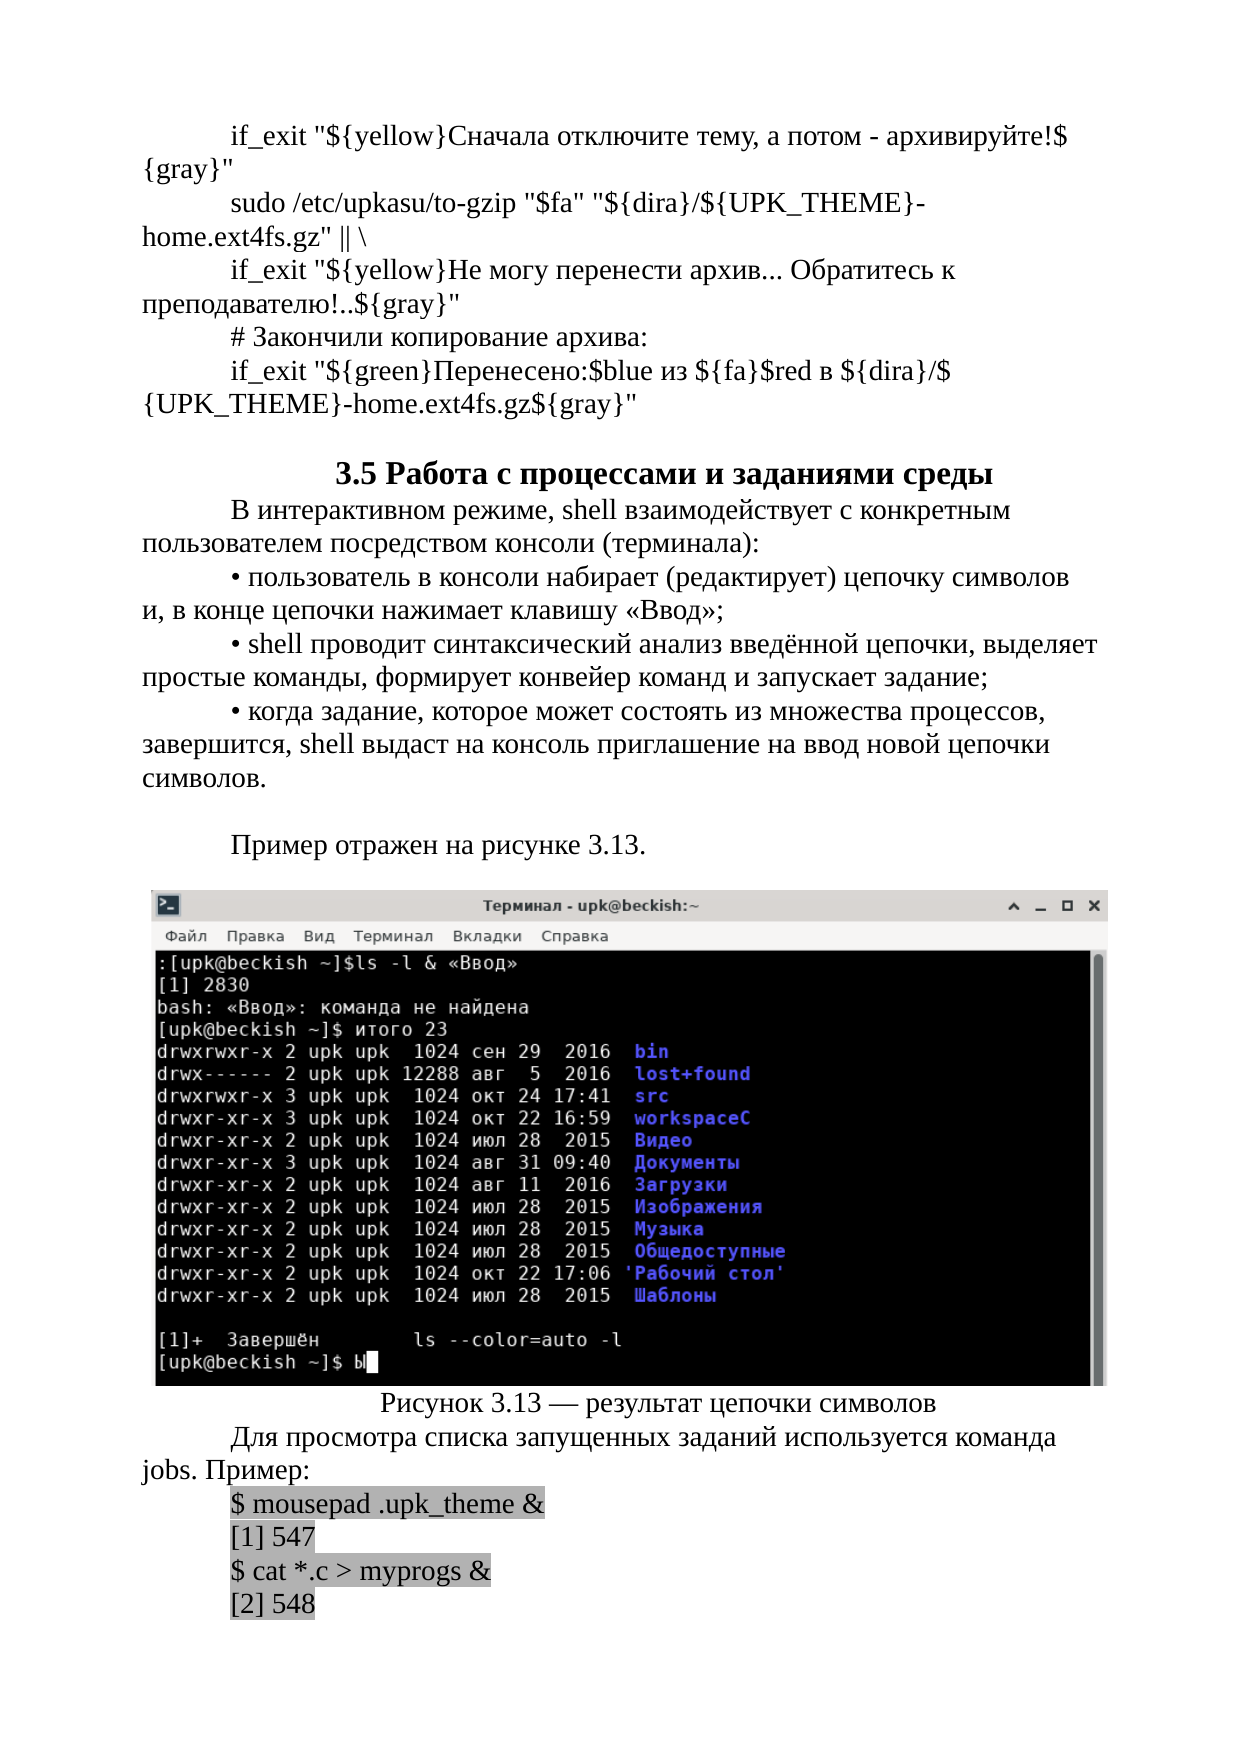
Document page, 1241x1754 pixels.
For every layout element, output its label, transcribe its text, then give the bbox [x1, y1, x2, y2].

text • когда задание, которое может состоять из множества процессов, завершится, shell выдаст на консоль приглашение на ввод новой цепочки символов. [142, 693, 1098, 794]
text [2] 548 [142, 1587, 1098, 1620]
text # Закончили копирование архива: [142, 319, 1098, 353]
text $ cat *.c > myprogs & [142, 1553, 1098, 1587]
text if_exit "${green}Перенесено:$blue из ${fa}$red в ${dira}/${UPK_THEME}-home.ext4fs.gz${gray}" [142, 353, 1098, 420]
text if_exit "${yellow}Не могу перенести архив... Обратитесь к преподавателю!..${gray}" [142, 252, 1098, 319]
text [1] 547 [142, 1519, 1098, 1553]
text • shell проводит синтаксический анализ введённой цепочки, выделяет простые команды, формирует конвейер команд и запускает задание; [142, 626, 1098, 693]
text Рисунок 3.13 — результат цепочки символов [142, 861, 1098, 1419]
text Пример отражен на рисунке 3.13. [142, 827, 1098, 861]
text В интерактивном режиме, shell взаимодействует с конкретным пользователем посредством консоли (терминала): [142, 492, 1098, 559]
text sudo /etc/upkasu/to-gzip "$fa" "${dira}/${UPK_THEME}-home.ext4fs.gz" || \ [142, 185, 1098, 252]
picture [151, 890, 1108, 1386]
text 3.5 Работа с процессами и заданиями среды [142, 453, 1098, 492]
text $ mousepad .upk_theme & [142, 1486, 1098, 1519]
text Для просмотра списка запущенных заданий используется команда jobs. Пример: [142, 1419, 1098, 1486]
text if_exit "${yellow}Сначала отключите тему, а потом - архивируйте!${gray}" [142, 118, 1098, 185]
text • пользователь в консоли набирает (редактирует) цепочку символов и, в конце цепочки нажимает клавишу «Ввод»; [142, 559, 1098, 626]
